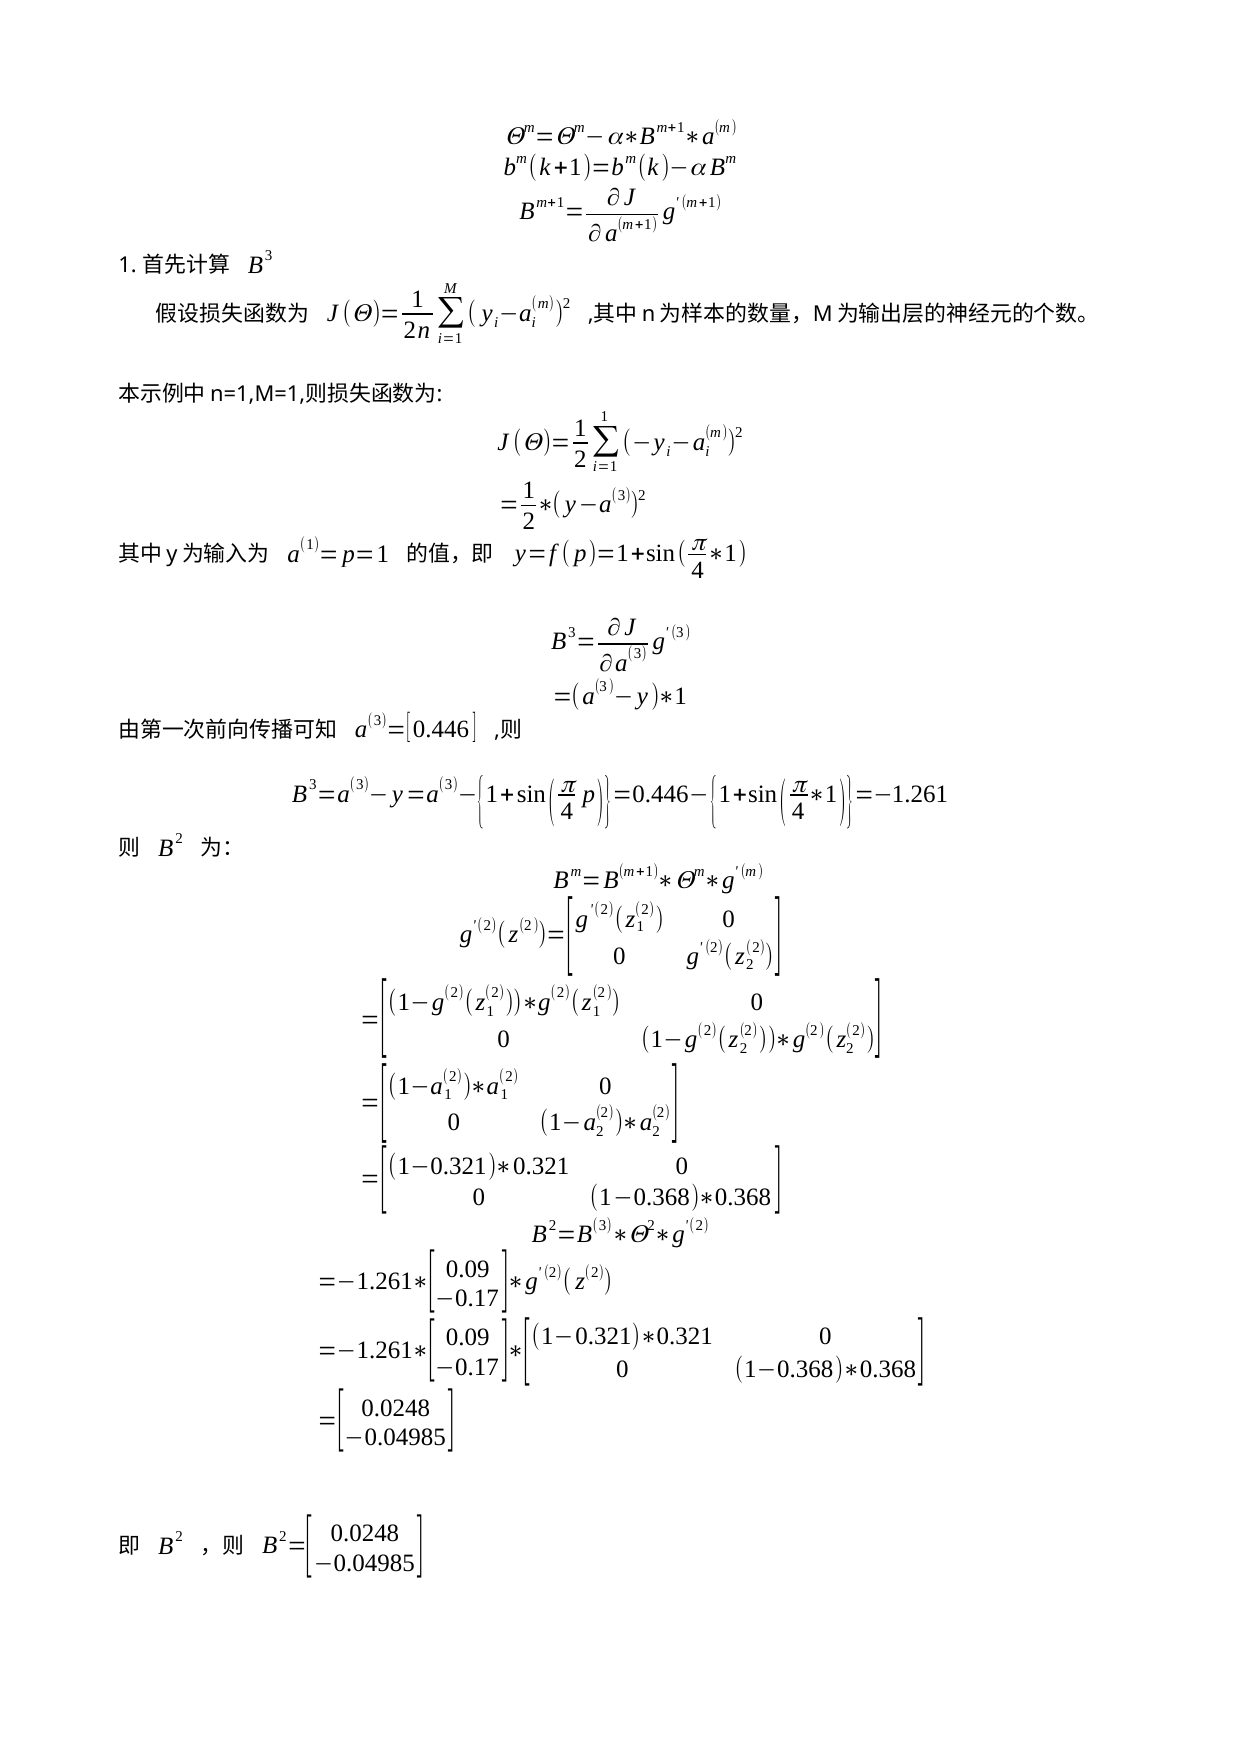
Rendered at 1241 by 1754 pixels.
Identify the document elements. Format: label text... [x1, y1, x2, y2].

text 1. 首先计算 [118, 247, 1122, 279]
text 假设损失函数为,其中n为样本的数量，M为输出层的神经元的个数。 [118, 279, 1122, 346]
text 由第一次前向传播可知,则 [118, 711, 1122, 744]
text 本示例中n=1,M=1,则损失函数为: [118, 376, 1122, 408]
text 即，则 [118, 1513, 1122, 1579]
text 其中y为输入为的值，即 [118, 535, 1122, 584]
text 则为： [118, 830, 1122, 862]
